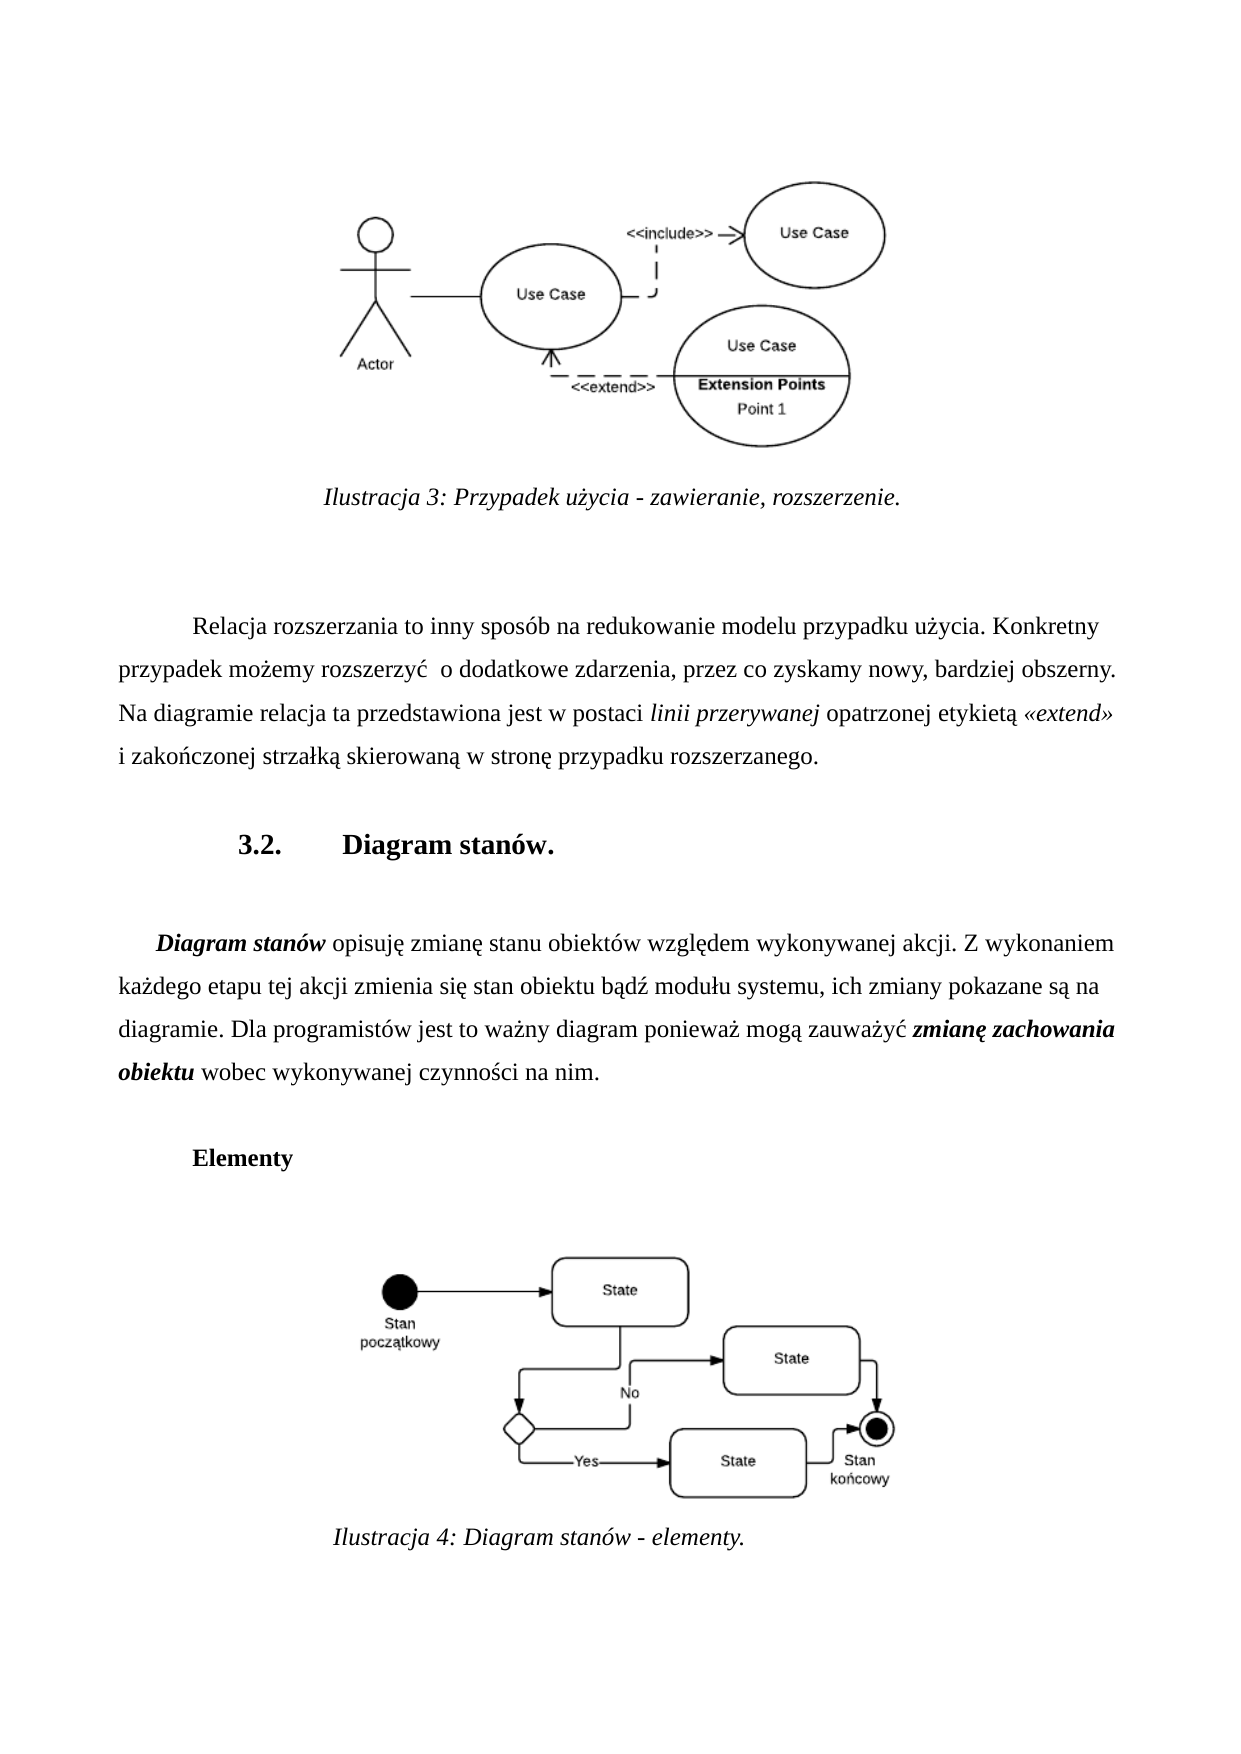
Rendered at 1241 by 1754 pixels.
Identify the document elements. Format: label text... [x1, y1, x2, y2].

text Diagram stanów opisuję zmianę stanu obiektów względem wykonywanej akcji. Z wykonaniem każdego etapu tej akcji zmienia się stan obiektu bądź modułu systemu, ich zmiany pokazane są na diagramie. Dla programistów jest to ważny diagram ponieważ mogą zauważyć zmianę zachowania obiektu wobec wykonywanej czynności na nim. [118, 928, 1122, 1086]
list Diagram stanów. [231, 827, 1122, 911]
picture [332, 1242, 908, 1523]
text Ilustracja 4: Diagram stanów - elementy. [333, 1523, 907, 1551]
text Elementy [118, 1143, 1122, 1172]
text Relacja rozszerzania to inny sposób na redukowanie modelu przypadku użycia. Konkretny przypadek możemy rozszerzyć o dodatkowe zdarzenia, przez co zyskamy nowy, bardziej obszerny. Na diagramie relacja ta przedstawiona jest w postaci linii przerywanej opatrzonej etykietą «extend» i zakończonej strzałką skierowaną w stronę przypadku rozszerzanego. [118, 611, 1122, 769]
text Ilustracja 3: Przypadek użycia - zawieranie, rozszerzenie. [323, 482, 917, 511]
picture [323, 130, 917, 482]
